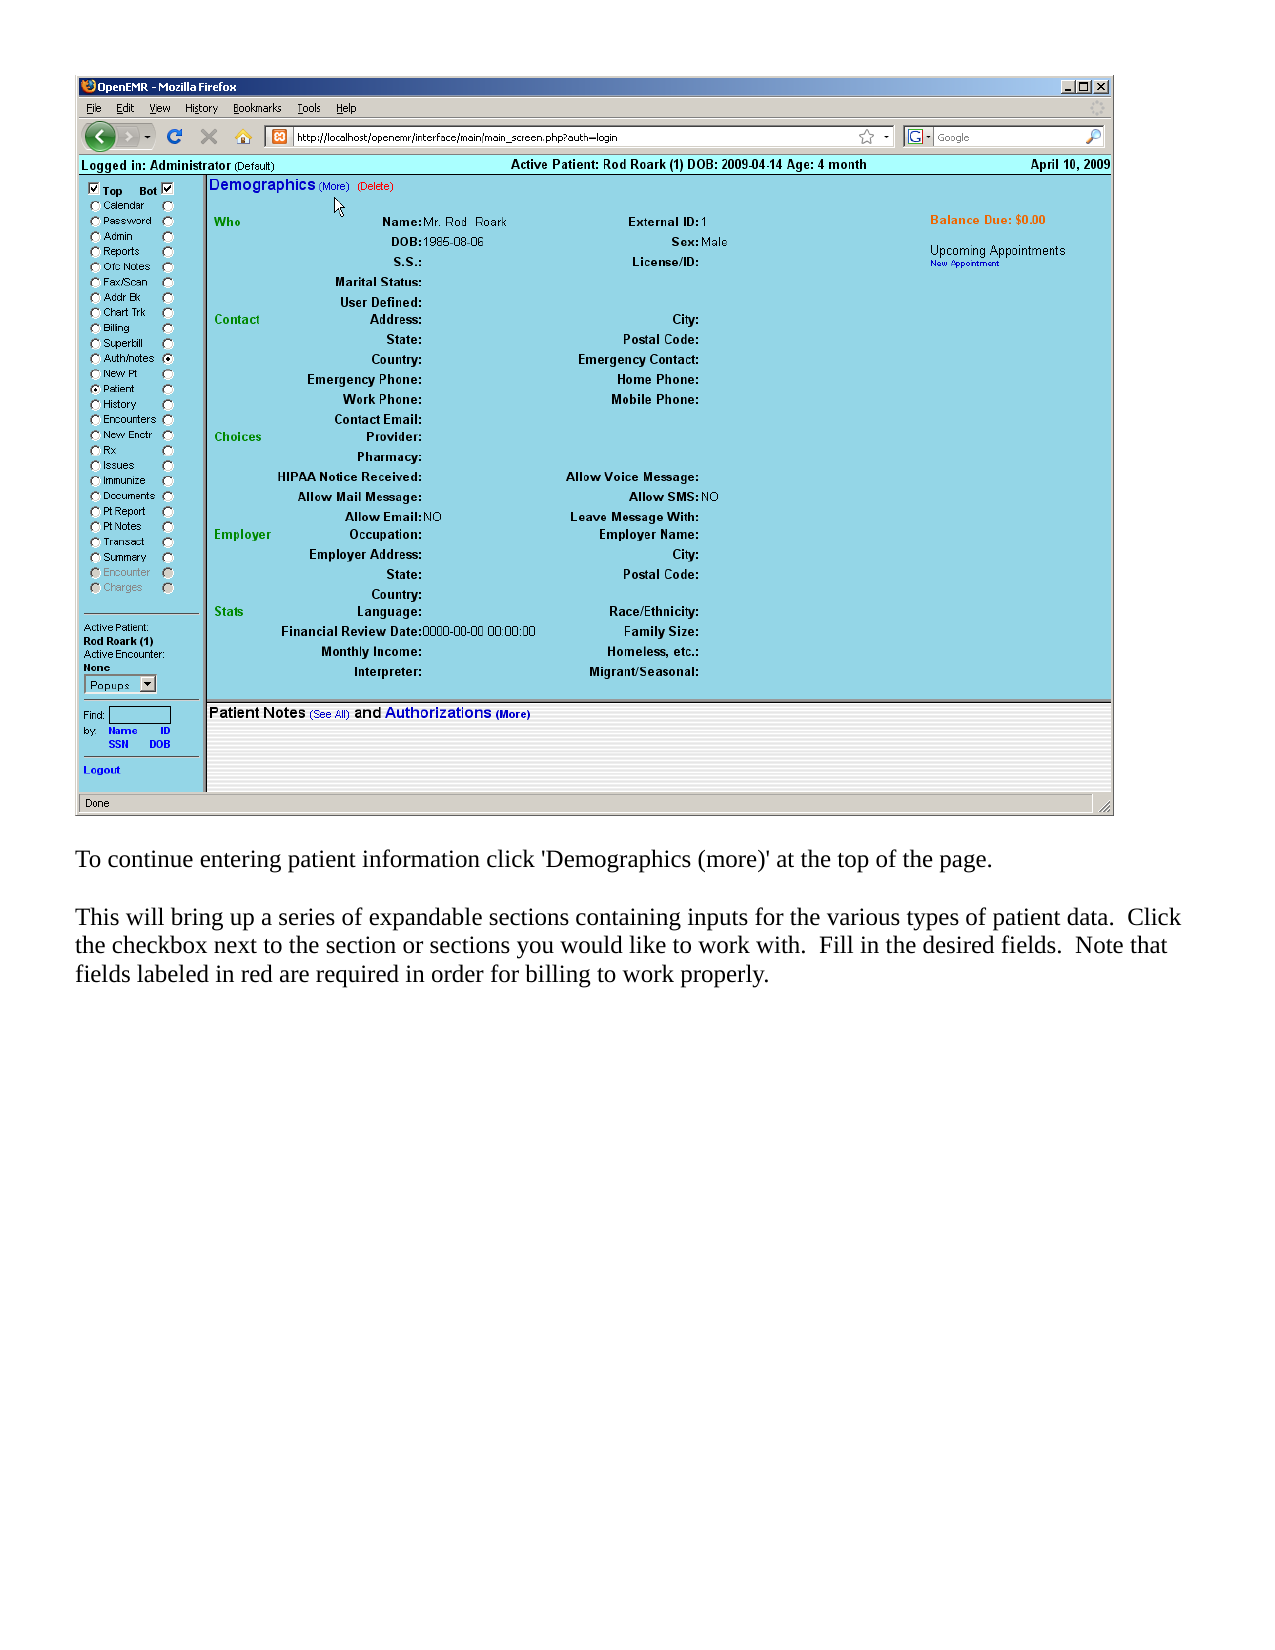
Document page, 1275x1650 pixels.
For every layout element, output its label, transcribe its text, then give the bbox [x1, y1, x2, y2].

text To continue entering patient information click 'Demographics (more)' at the top of the page. [75, 844, 1200, 873]
picture [75, 75, 1114, 816]
text This will bring up a series of expandable sections containing inputs for the various types of patient data. Click the checkbox next to the section or sections you would like to work with. Fill in the desired fields. Note that fields labeled in red are required in order for billing to work properly. [75, 902, 1200, 988]
